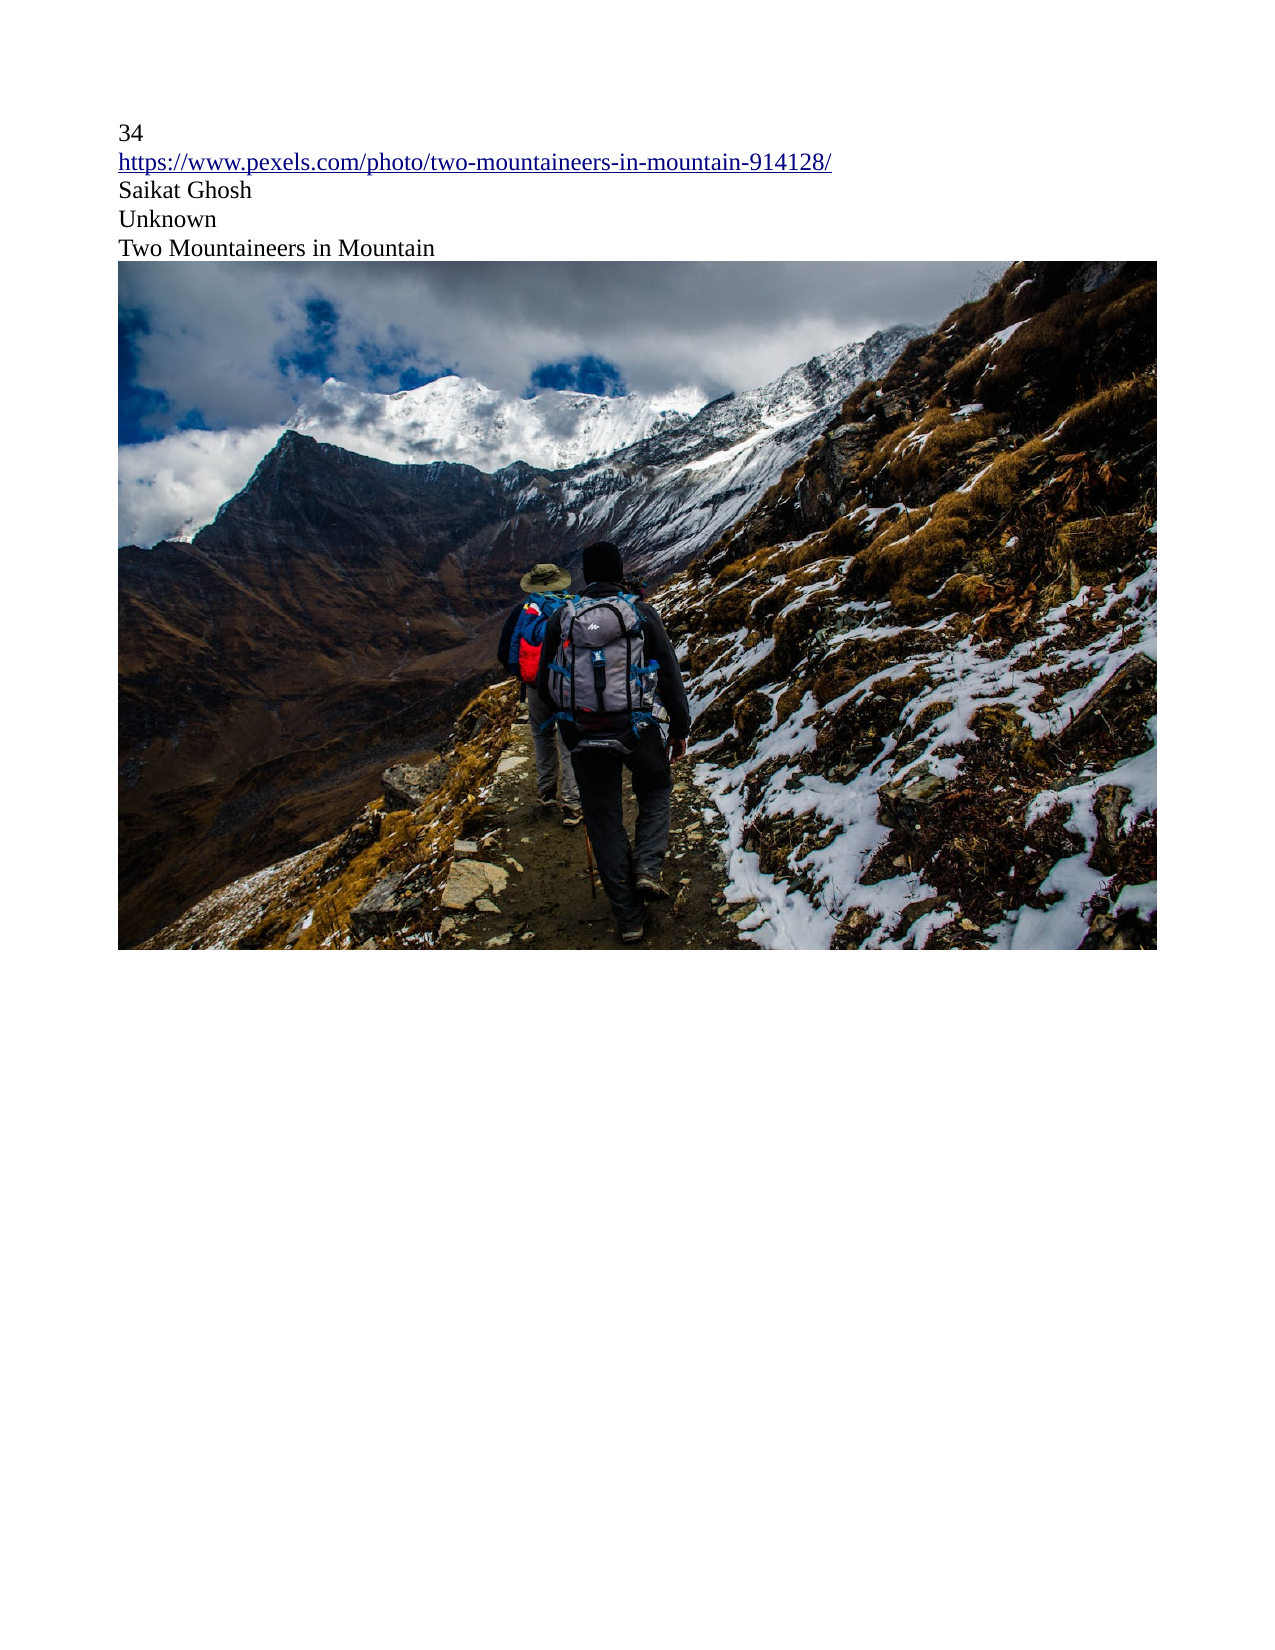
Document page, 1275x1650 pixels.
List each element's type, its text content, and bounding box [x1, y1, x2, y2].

text Two Mountaineers in Mountain [118, 233, 1157, 261]
picture [118, 261, 1157, 950]
text Unknown [118, 204, 1157, 233]
text Saikat Ghosh [118, 176, 1157, 204]
text https://www.pexels.com/photo/two-mountaineers-in-mountain-914128/ [118, 147, 1157, 176]
text 34 [118, 118, 1157, 147]
